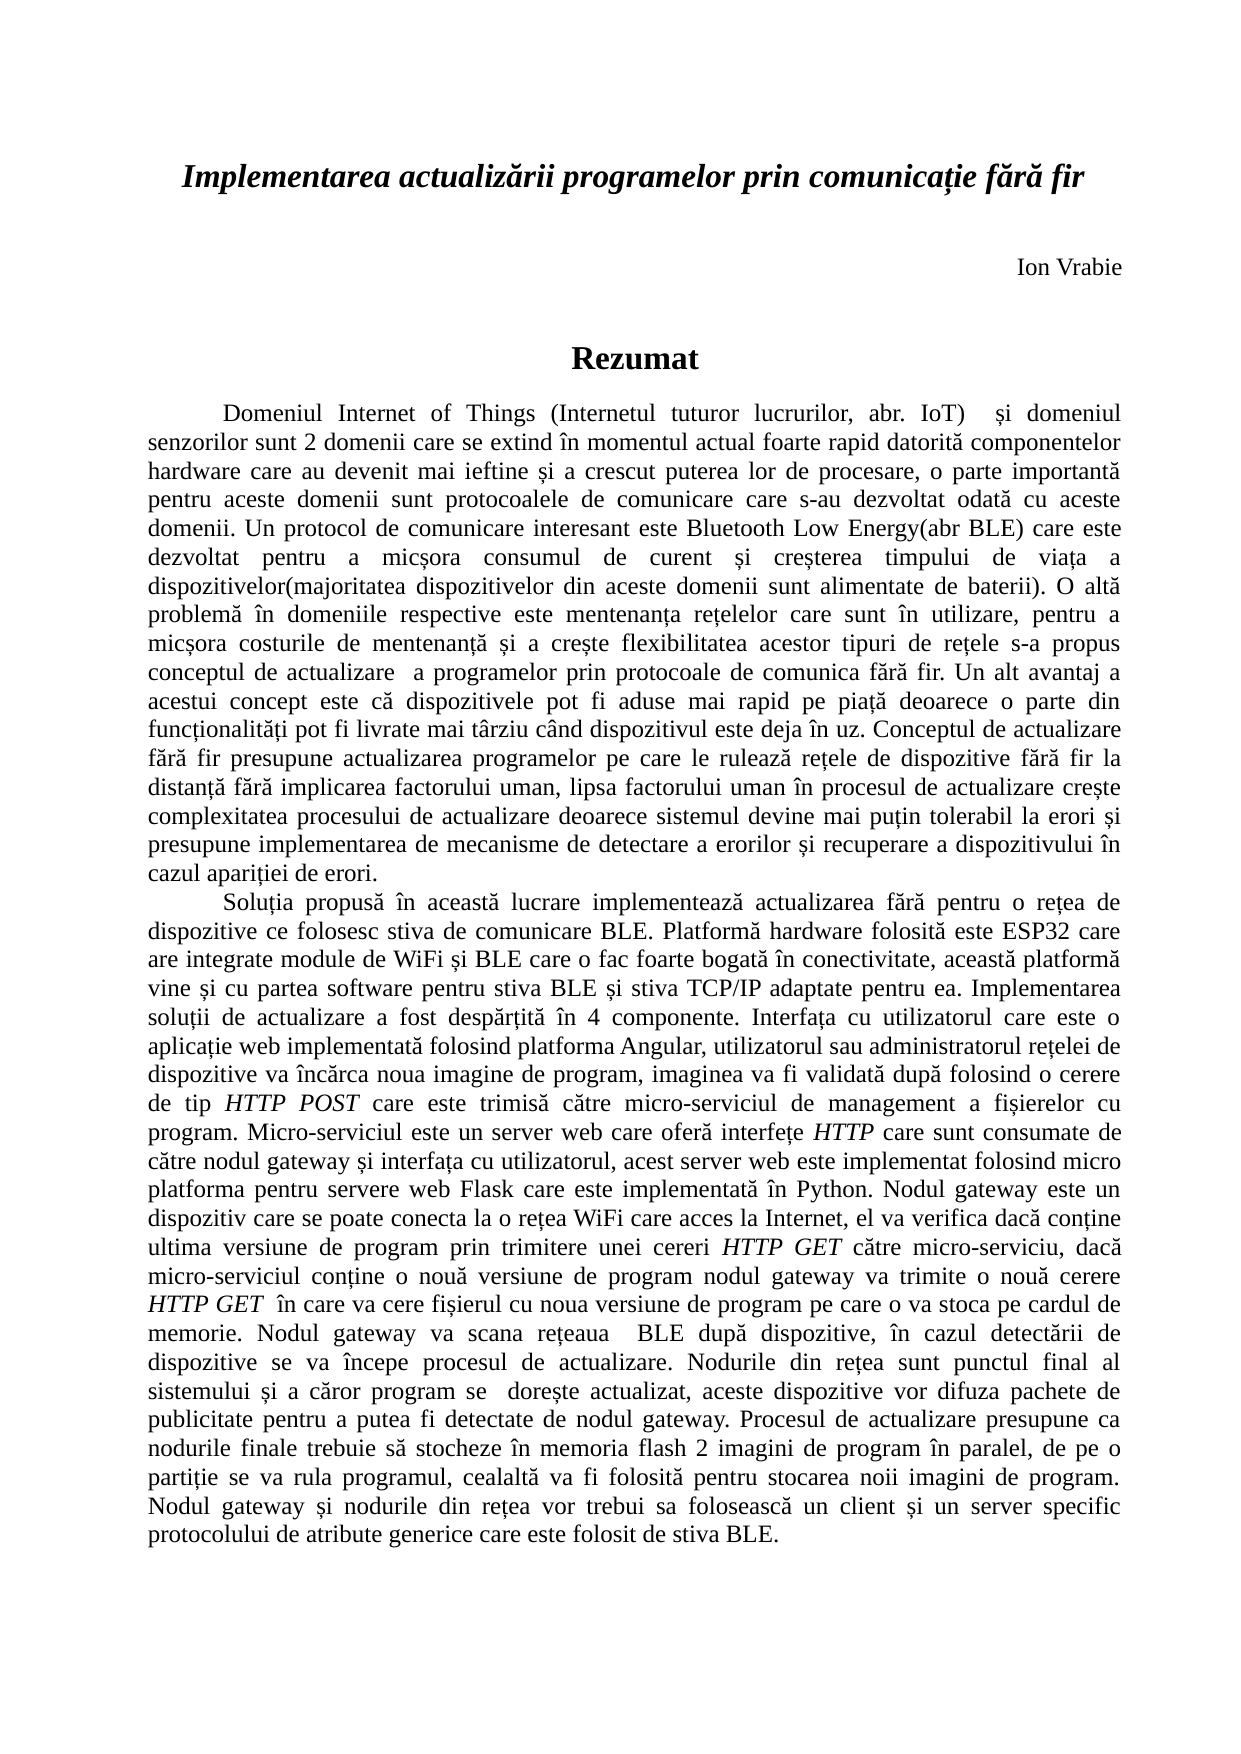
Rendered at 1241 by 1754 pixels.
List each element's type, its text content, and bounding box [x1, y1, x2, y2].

text Soluția propusă în această lucrare implementează actualizarea fără pentru o rețea de dispozitive ce folosesc stiva de comunicare BLE. Platformă hardware folosită este ESP32 care are integrate module de WiFi și BLE care o fac foarte bogată în conectivitate, această platformă vine și cu partea software pentru stiva BLE și stiva TCP/IP adaptate pentru ea. Implementarea soluții de actualizare a fost despărțită în 4 componente. Interfața cu utilizatorul care este o aplicație web implementată folosind platforma Angular, utilizatorul sau administratorul rețelei de dispozitive va încărca noua imagine de program, imaginea va fi validată după folosind o cerere de tip HTTP POST care este trimisă către micro-serviciul de management a fișierelor cu program. Micro-serviciul este un server web care oferă interfețe HTTP care sunt consumate de către nodul gateway și interfața cu utilizatorul, acest server web este implementat folosind micro platforma pentru servere web Flask care este implementată în Python. Nodul gateway este un dispozitiv care se poate conecta la o rețea WiFi care acces la Internet, el va verifica dacă conține ultima versiune de program prin trimitere unei cereri HTTP GET către micro-serviciu, dacă micro-serviciul conține o nouă versiune de program nodul gateway va trimite o nouă cerere HTTP GET în care va cere fișierul cu noua versiune de program pe care o va stoca pe cardul de memorie. Nodul gateway va scana rețeaua BLE după dispozitive, în cazul detectării de dispozitive se va începe procesul de actualizare. Nodurile din rețea sunt punctul final al sistemului și a căror program se dorește actualizat, aceste dispozitive vor difuza pachete de publicitate pentru a putea fi detectate de nodul gateway. Procesul de actualizare presupune ca nodurile finale trebuie să stocheze în memoria flash 2 imagini de program în paralel, de pe o partiție se va rula programul, cealaltă va fi folosită pentru stocarea noii imagini de program. Nodul gateway și nodurile din rețea vor trebui sa folosească un client și un server specific protocolului de atribute generice care este folosit de stiva BLE. [148, 887, 1122, 1548]
text Rezumat [148, 338, 1122, 377]
text Ion Vrabie [148, 252, 1122, 281]
text Implementarea actualizării programelor prin comunicație fără fir [148, 156, 1122, 195]
text Domeniul Internet of Things (Internetul tuturor lucrurilor, abr. IoT) și domeniul senzorilor sunt 2 domenii care se extind în momentul actual foarte rapid datorită componentelor hardware care au devenit mai ieftine și a crescut puterea lor de procesare, o parte importantă pentru aceste domenii sunt protocoalele de comunicare care s-au dezvoltat odată cu aceste domenii. Un protocol de comunicare interesant este Bluetooth Low Energy(abr BLE) care este dezvoltat pentru a micșora consumul de curent și creșterea timpului de viața a dispozitivelor(majoritatea dispozitivelor din aceste domenii sunt alimentate de baterii). O altă problemă în domeniile respective este mentenanța rețelelor care sunt în utilizare, pentru a micșora costurile de mentenanță și a crește flexibilitatea acestor tipuri de rețele s-a propus conceptul de actualizare a programelor prin protocoale de comunica fără fir. Un alt avantaj a acestui concept este că dispozitivele pot fi aduse mai rapid pe piață deoarece o parte din funcționalități pot fi livrate mai târziu când dispozitivul este deja în uz. Conceptul de actualizare fără fir presupune actualizarea programelor pe care le rulează rețele de dispozitive fără fir la distanță fără implicarea factorului uman, lipsa factorului uman în procesul de actualizare crește complexitatea procesului de actualizare deoarece sistemul devine mai puțin tolerabil la erori și presupune implementarea de mecanisme de detectare a erorilor și recuperare a dispozitivului în cazul apariției de erori. [148, 398, 1122, 887]
